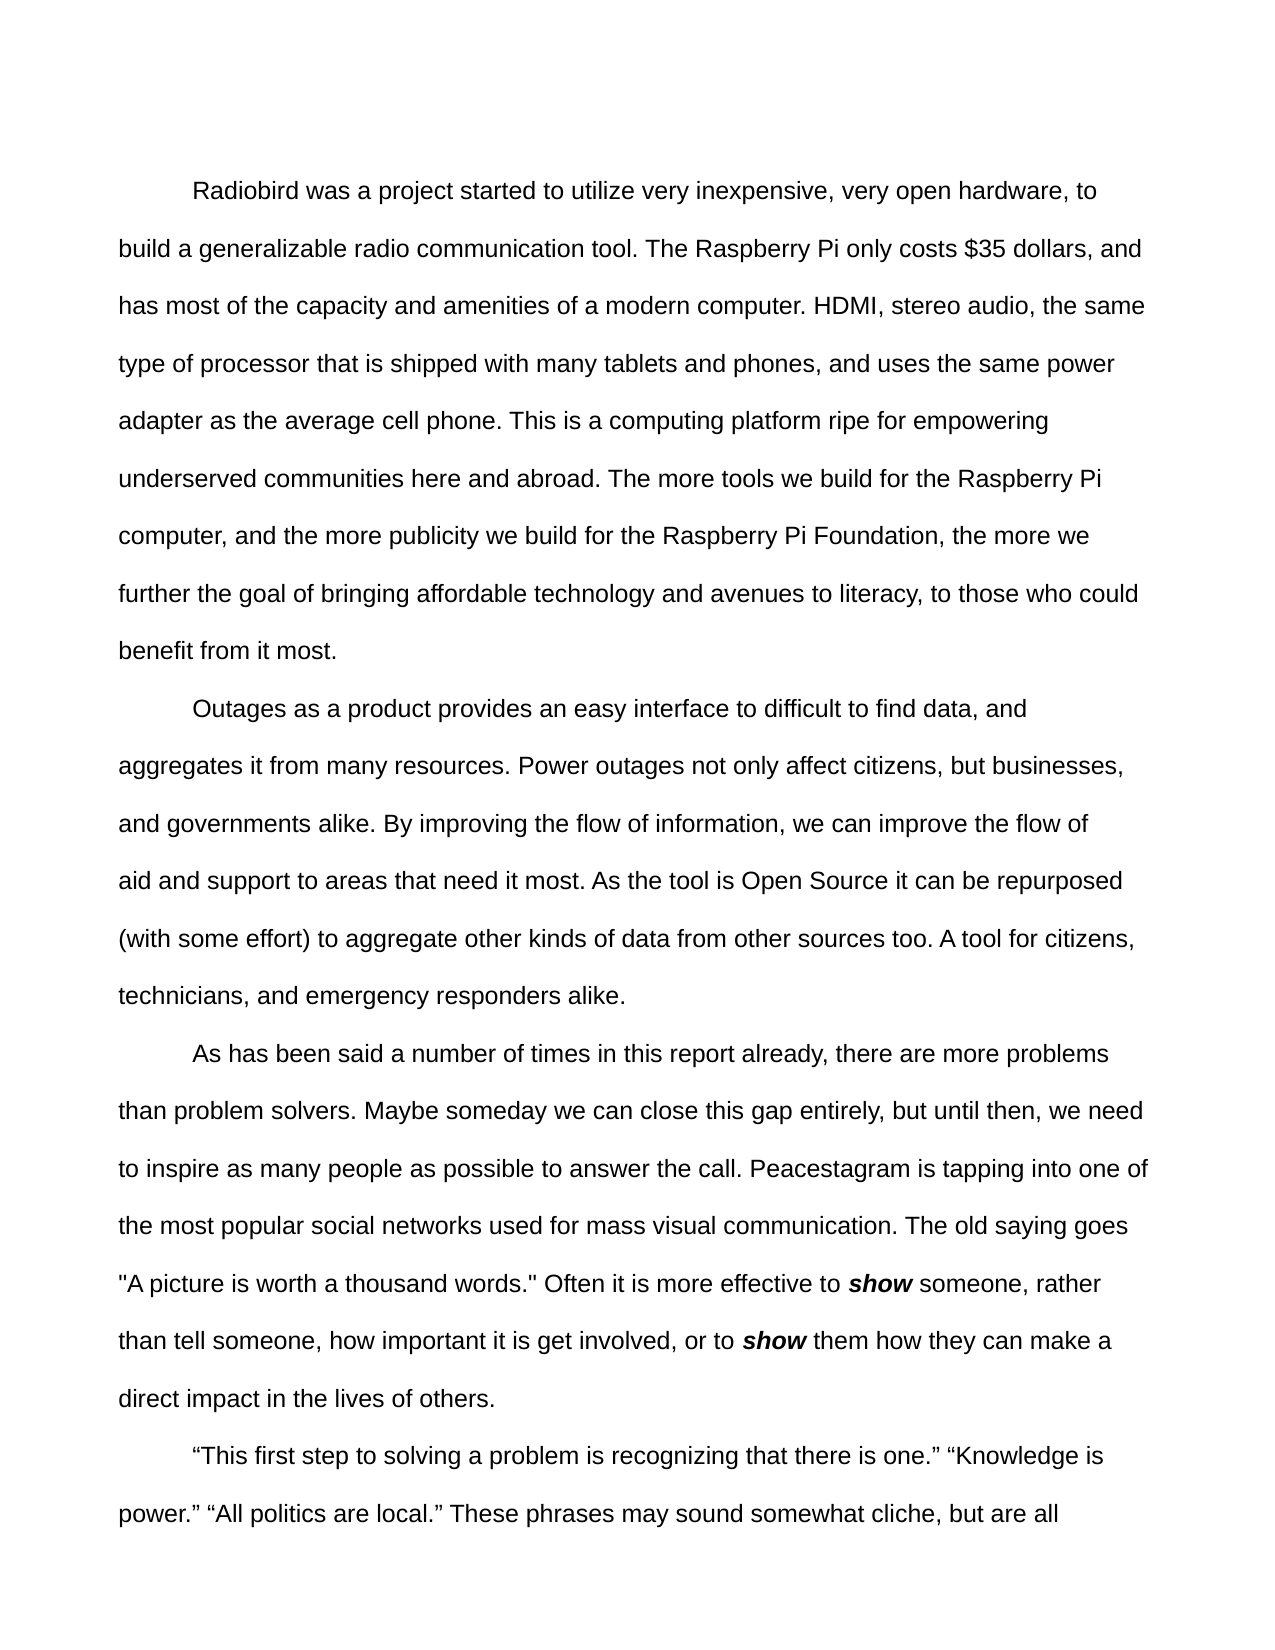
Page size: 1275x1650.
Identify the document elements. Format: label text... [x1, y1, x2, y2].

text Outages as a product provides an easy interface to difficult to find data, and aggregates it from many resources. Power outages not only affect citizens, but businesses, and governments alike. By improving the flow of information, we can improve the flow of aid and support to areas that need it most. As the tool is Open Source it can be repurposed (with some effort) to aggregate other kinds of data from other sources too. A tool for citizens, technicians, and emergency responders alike. [118, 694, 1157, 1010]
text “This first step to solving a problem is recognizing that there is one.” “Knowledge is power.” “All politics are local.” These phrases may sound somewhat cliche, but are all [118, 1441, 1157, 1528]
text Radiobird was a project started to utilize very inexpensive, very open hardware, to build a generalizable radio communication tool. The Raspberry Pi only costs $35 dollars, and has most of the capacity and amenities of a modern computer. HDMI, stereo audio, the same type of processor that is shipped with many tablets and phones, and uses the same power adapter as the average cell phone. This is a computing platform ripe for empowering underserved communities here and abroad. The more tools we build for the Raspberry Pi computer, and the more publicity we build for the Raspberry Pi Foundation, the more we further the goal of bringing affordable technology and avenues to literacy, to those who could benefit from it most. [118, 176, 1157, 665]
text As has been said a number of times in this report already, there are more problems than problem solvers. Maybe someday we can close this gap entirely, but until then, we need to inspire as many people as possible to answer the call. Peacestagram is tapping into one of the most popular social networks used for mass visual communication. The old saying goes "A picture is worth a thousand words." Often it is more effective to show someone, rather than tell someone, how important it is get involved, or to show them how they can make a direct impact in the lives of others. [118, 1039, 1157, 1413]
